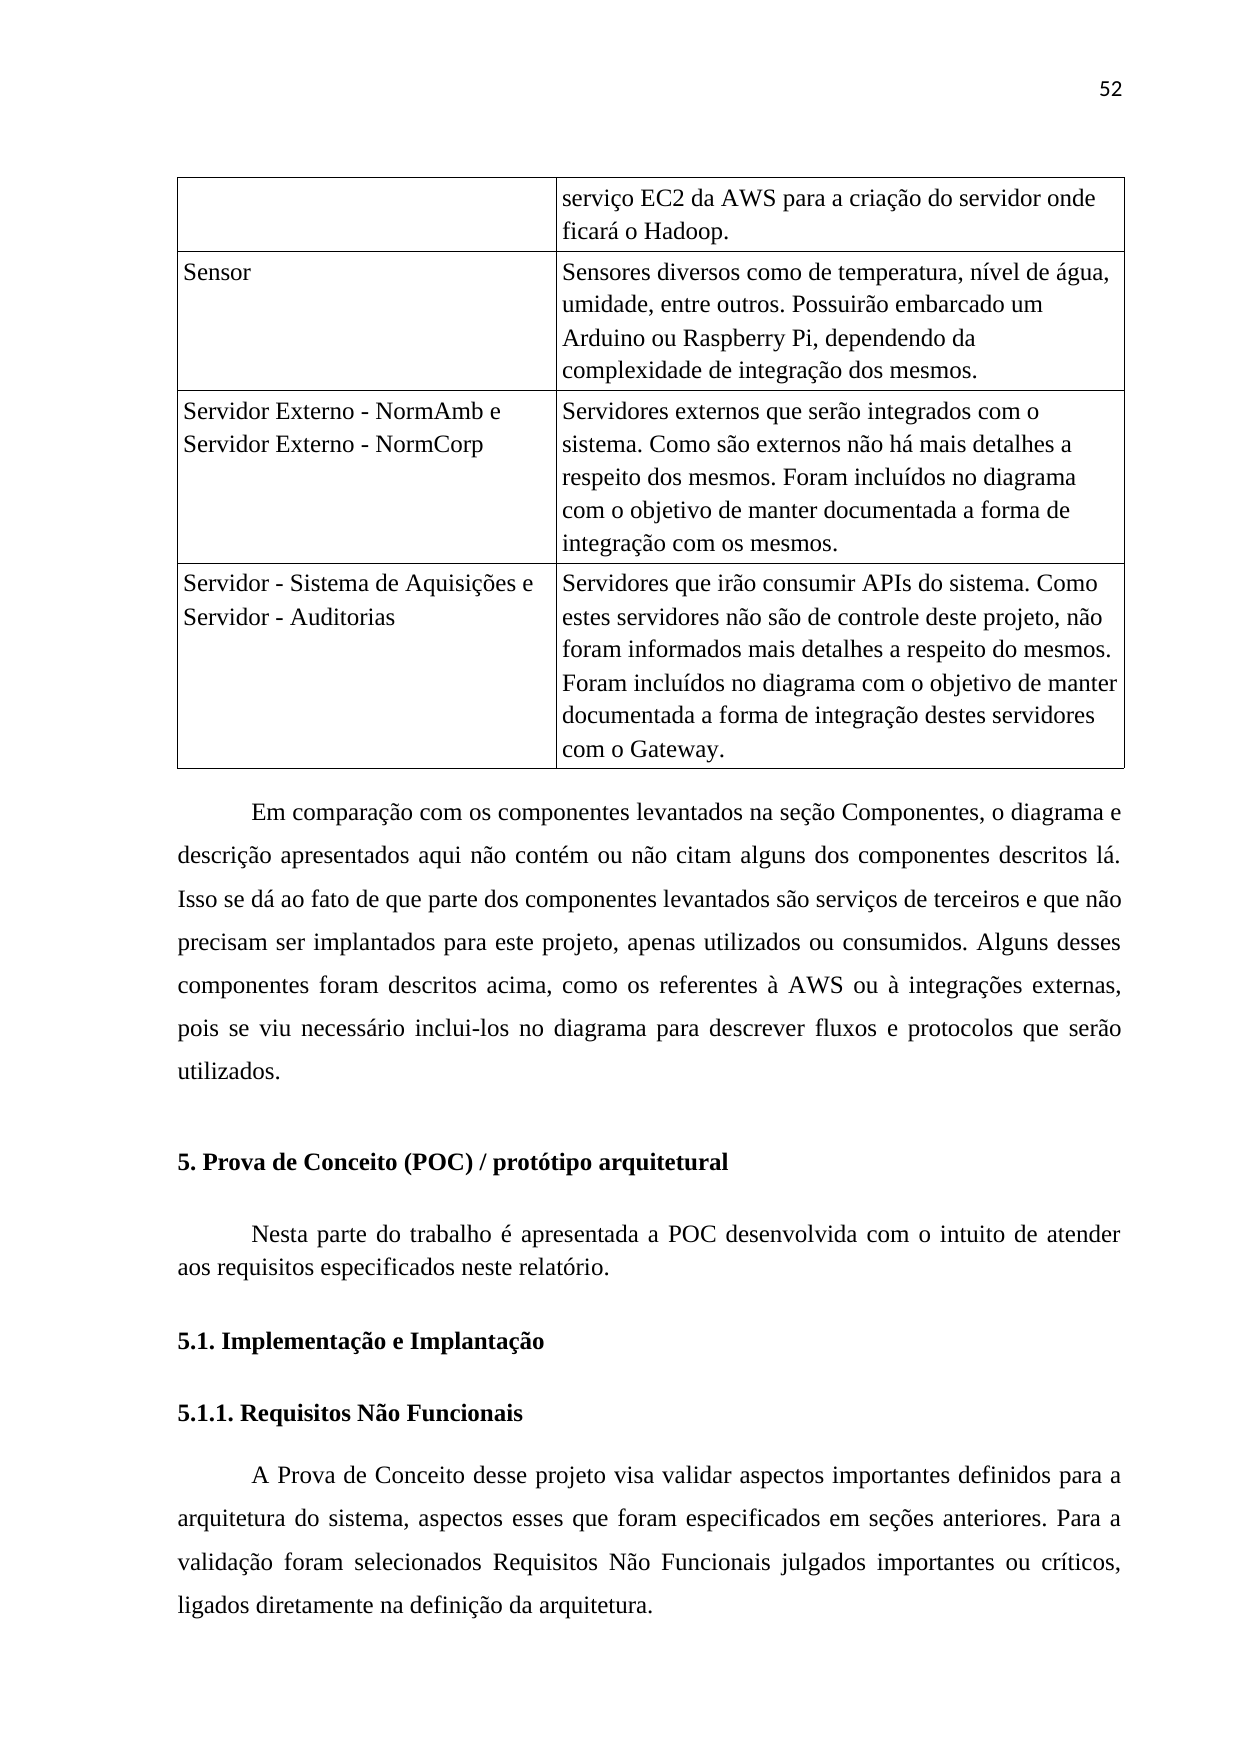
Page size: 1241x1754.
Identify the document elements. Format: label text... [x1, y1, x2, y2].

table_cell Servidores externos que serão integrados com o sistema. Como são externos não há mais detalhes a respeito dos mesmos. Foram incluídos no diagrama com o objetivo de manter documentada a forma de integração com os mesmos. [557, 391, 1124, 563]
table_cell Servidor Externo - NormAmb e Servidor Externo - NormCorp [178, 391, 556, 563]
table_cell Servidores que irão consumir APIs do sistema. Como estes servidores não são de controle deste projeto, não foram informados mais detalhes a respeito do mesmos. Foram incluídos no diagrama com o objetivo de manter documentada a forma de integração destes servidores com o Gateway. [557, 564, 1124, 768]
table_cell Sensores diversos como de temperatura, nível de água, umidade, entre outros. Possuirão embarcado um Arduino ou Raspberry Pi, dependendo da complexidade de integração dos mesmos. [557, 252, 1124, 390]
subtitle 5. Prova de Conceito (POC) / protótipo arquitetural [177, 1147, 1122, 1175]
text Nesta parte do trabalho é apresentada a POC desenvolvida com o intuito de atender aos requisitos especificados neste relatório. [177, 1219, 1122, 1281]
table_cell Servidor - Sistema de Aquisições e Servidor - Auditorias [178, 564, 556, 768]
table_cell Sensor [178, 252, 556, 390]
subtitle 5.1.1. Requisitos Não Funcionais [177, 1398, 1122, 1427]
subtitle 5.1. Implementação e Implantação [177, 1326, 1122, 1355]
text A Prova de Conceito desse projeto visa validar aspectos importantes definidos para a arquitetura do sistema, aspectos esses que foram especificados em seções anteriores. Para a validação foram selecionados Requisitos Não Funcionais julgados importantes ou críticos, ligados diretamente na definição da arquitetura. [177, 1460, 1122, 1618]
table_cell [178, 178, 556, 251]
table_cell serviço EC2 da AWS para a criação do servidor onde ficará o Hadoop. [557, 178, 1124, 251]
text Em comparação com os componentes levantados na seção Componentes, o diagrama e descrição apresentados aqui não contém ou não citam alguns dos componentes descritos lá. Isso se dá ao fato de que parte dos componentes levantados são serviços de terceiros e que não precisam ser implantados para este projeto, apenas utilizados ou consumidos. Alguns desses componentes foram descritos acima, como os referentes à AWS ou à integrações externas, pois se viu necessário inclui-los no diagrama para descrever fluxos e protocolos que serão utilizados. [177, 797, 1122, 1085]
